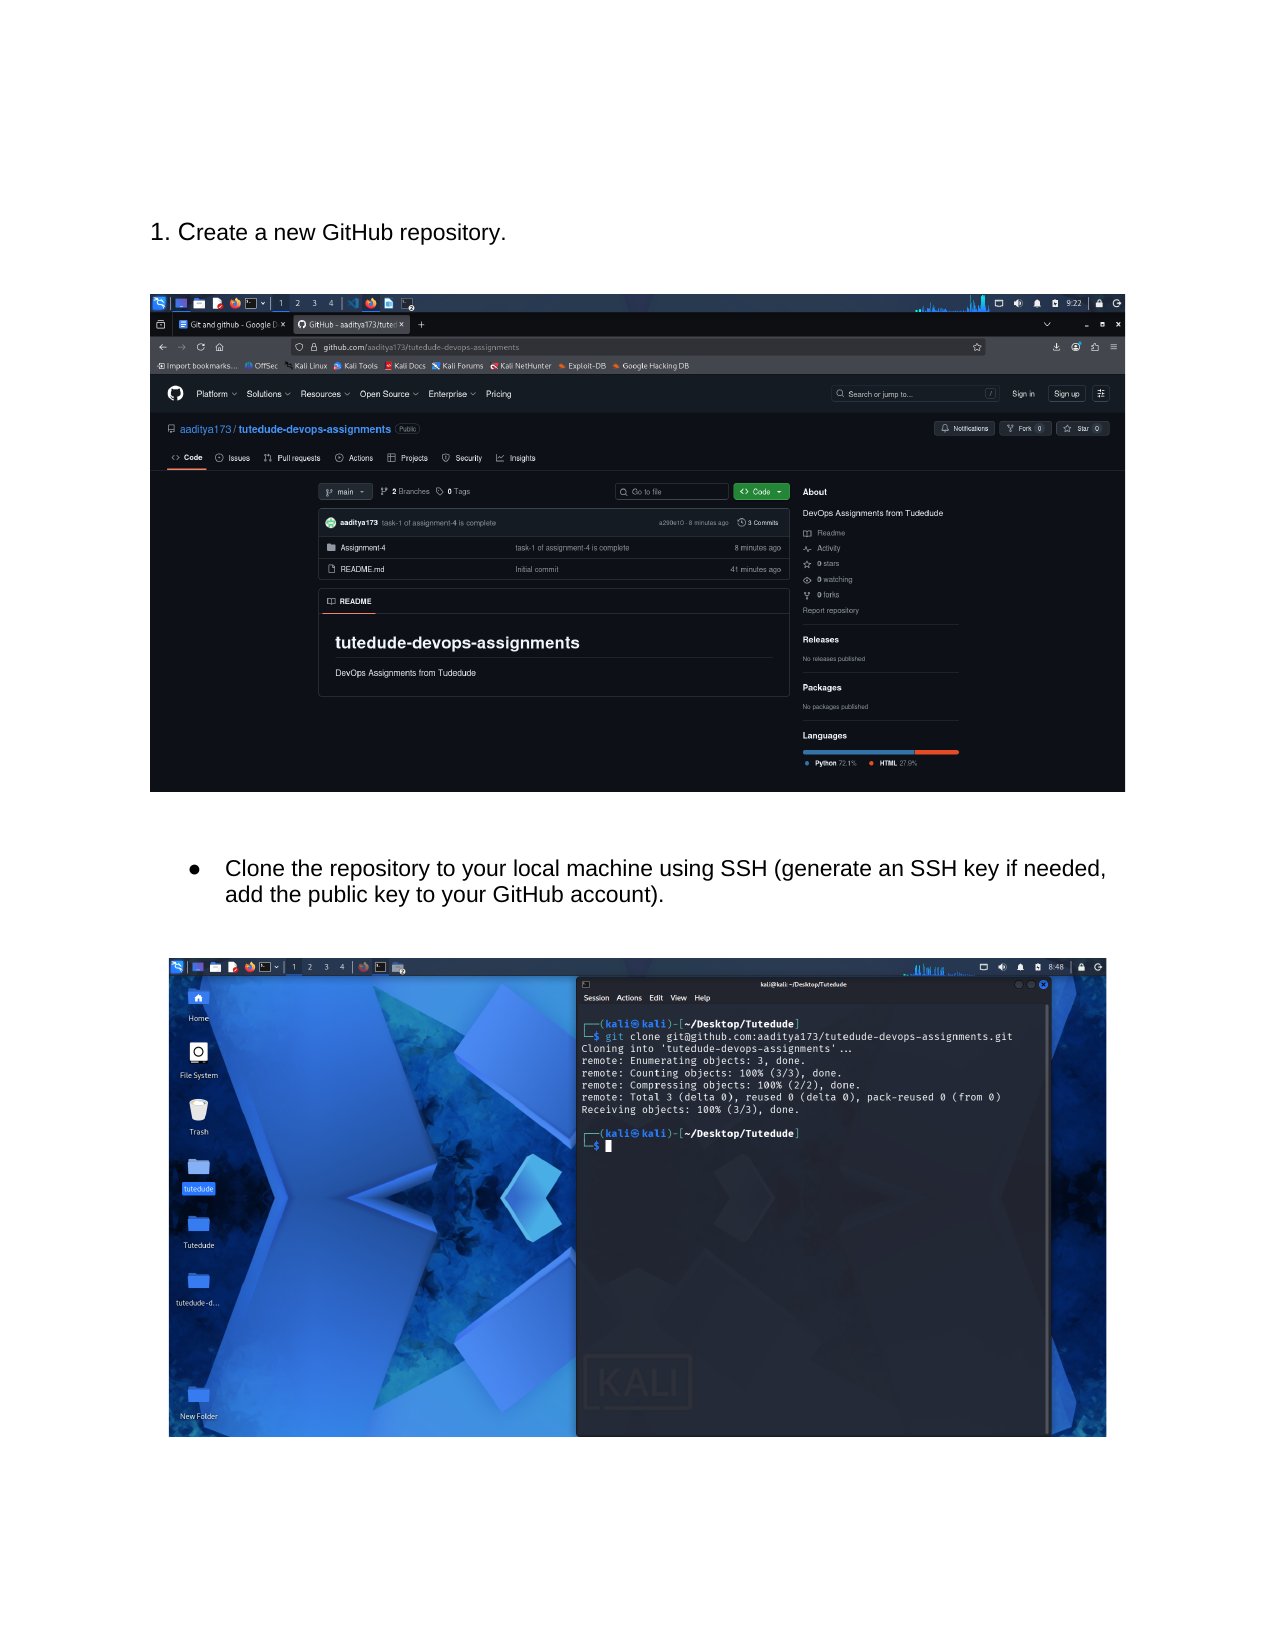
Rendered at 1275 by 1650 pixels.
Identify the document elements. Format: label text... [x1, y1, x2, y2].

text 1. Create a new GitHub repository. [150, 229, 422, 243]
picture [168, 958, 1107, 1437]
list Clone the repository to your local machine using SSH (generate an SSH key if needed, add the public key to your GitHub account). [187, 855, 1125, 908]
text 1. Create a new GitHub repository. [494, 229, 1125, 243]
text 1. Create a new GitHub repository. [424, 229, 493, 243]
picture [150, 294, 1125, 792]
